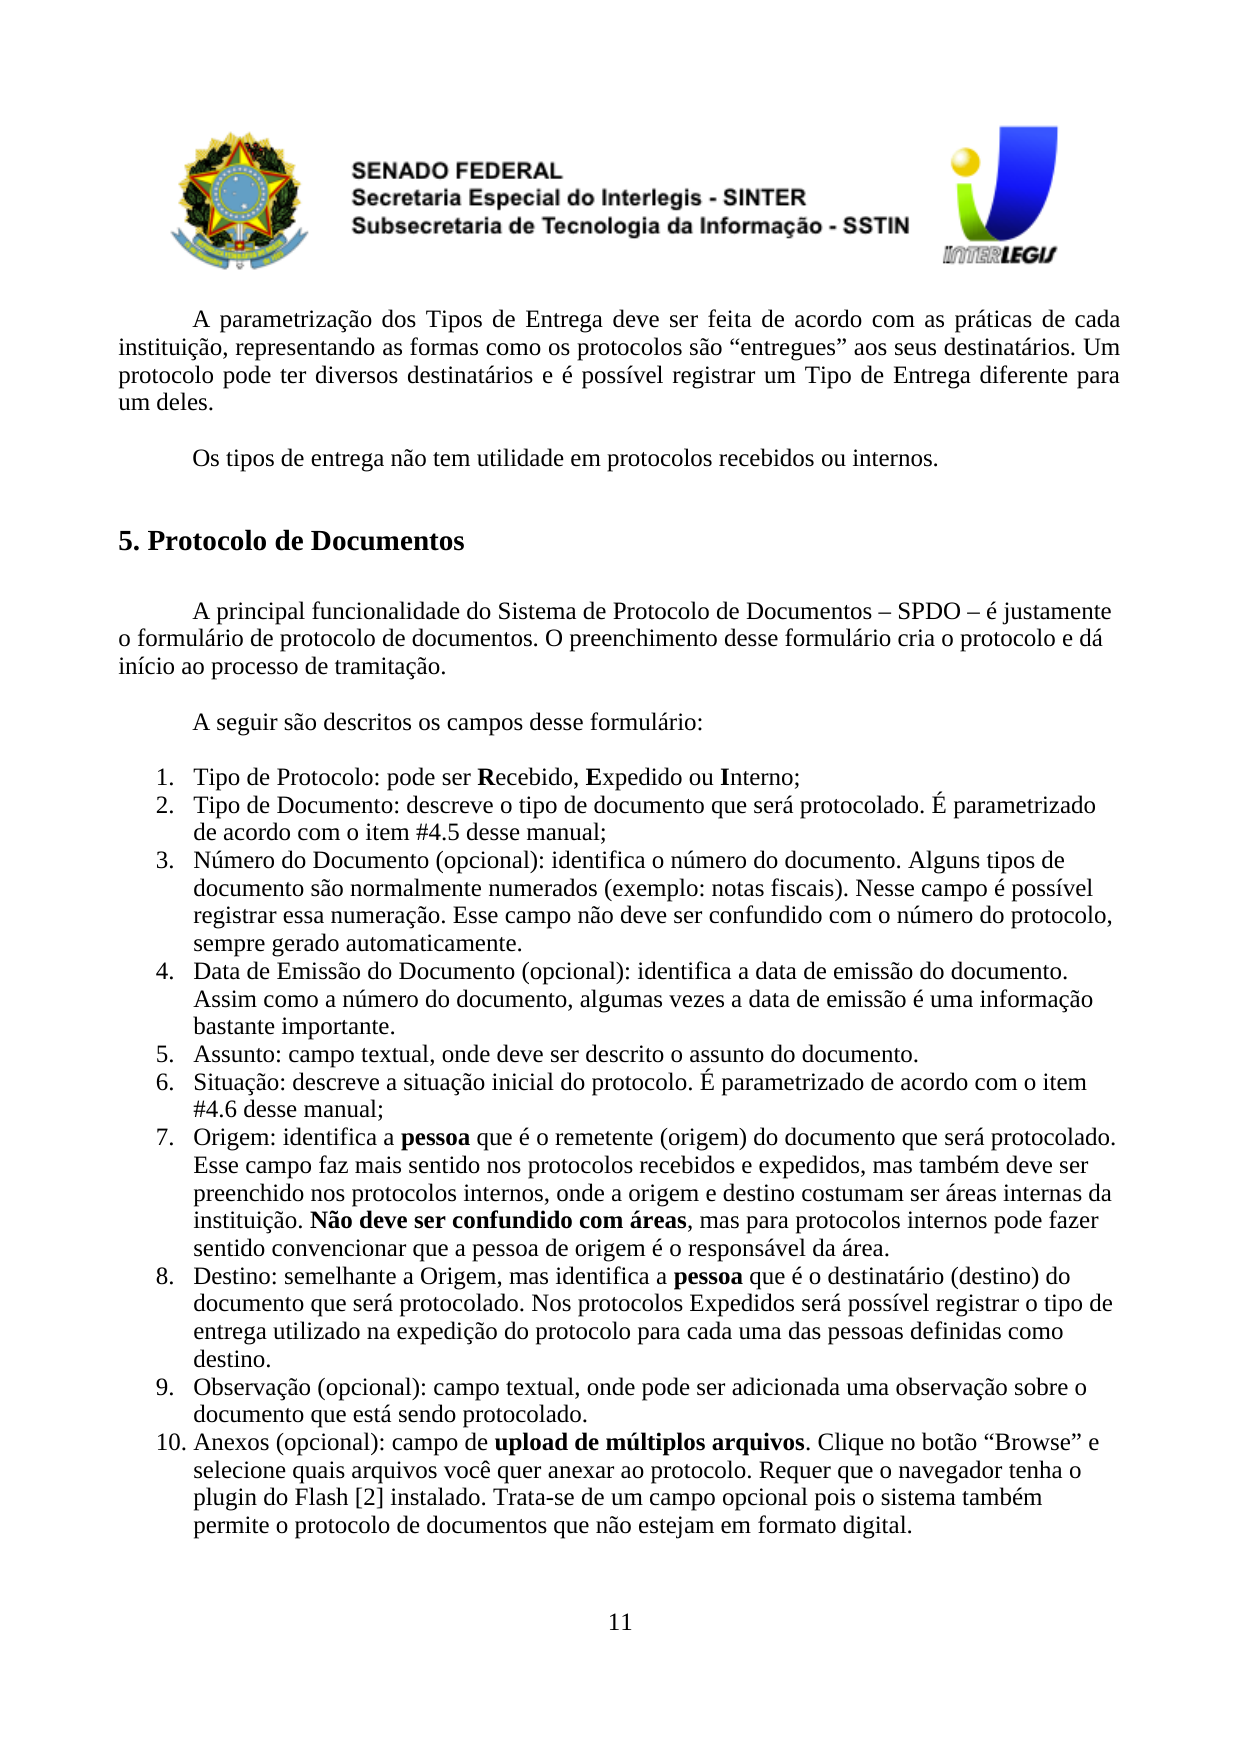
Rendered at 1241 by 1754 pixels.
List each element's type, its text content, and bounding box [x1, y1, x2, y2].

list Observação (opcional): campo textual, onde pode ser adicionada uma observação sobre o documento que está sendo protocolado. [156, 1373, 1122, 1428]
subtitle 5. Protocolo de Documentos [118, 524, 1122, 557]
text A seguir são descritos os campos desse formulário: [118, 708, 1122, 735]
list Situação: descreve a situação inicial do protocolo. É parametrizado de acordo com o item #4.6 desse manual; [156, 1068, 1122, 1123]
list Número do Documento (opcional): identifica o número do documento. Alguns tipos de documento são normalmente numerados (exemplo: notas fiscais). Nesse campo é possível registrar essa numeração. Esse campo não deve ser confundido com o número do protocolo, sempre gerado automaticamente. [156, 846, 1122, 957]
list Origem: identifica a pessoa que é o remetente (origem) do documento que será protocolado. Esse campo faz mais sentido nos protocolos recebidos e expedidos, mas também deve ser preenchido nos protocolos internos, onde a origem e destino costumam ser áreas internas da instituição. Não deve ser confundido com áreas, mas para protocolos internos pode fazer sentido convencionar que a pessoa de origem é o responsável da área. [156, 1123, 1122, 1262]
list Data de Emissão do Documento (opcional): identifica a data de emissão do documento. Assim como a número do documento, algumas vezes a data de emissão é uma informação bastante importante. [156, 957, 1122, 1040]
picture [163, 118, 1078, 276]
list Anexos (opcional): campo de upload de múltiplos arquivos. Clique no botão “Browse” e selecione quais arquivos você quer anexar ao protocolo. Requer que o navegador tenha o plugin do Flash [2] instalado. Trata-se de um campo opcional pois o sistema também permite o protocolo de documentos que não estejam em formato digital. [156, 1428, 1122, 1539]
text Os tipos de entrega não tem utilidade em protocolos recebidos ou internos. [118, 444, 1122, 472]
text A principal funcionalidade do Sistema de Protocolo de Documentos – SPDO – é justamente o formulário de protocolo de documentos. O preenchimento desse formulário cria o protocolo e dá início ao processo de tramitação. [118, 597, 1122, 680]
list Destino: semelhante a Origem, mas identifica a pessoa que é o destinatário (destino) do documento que será protocolado. Nos protocolos Expedidos será possível registrar o tipo de entrega utilizado na expedição do protocolo para cada uma das pessoas definidas como destino. [156, 1262, 1122, 1373]
list Tipo de Protocolo: pode ser Recebido, Expedido ou Interno; [156, 763, 1122, 791]
list Tipo de Documento: descreve o tipo de documento que será protocolado. É parametrizado de acordo com o item #4.5 desse manual; [156, 791, 1122, 846]
list Assunto: campo textual, onde deve ser descrito o assunto do documento. [156, 1040, 1122, 1068]
text A parametrização dos Tipos de Entrega deve ser feita de acordo com as práticas de cada instituição, representando as formas como os protocolos são “entregues” aos seus destinatários. Um protocolo pode ter diversos destinatários e é possível registrar um Tipo de Entrega diferente para um deles. [118, 305, 1122, 416]
